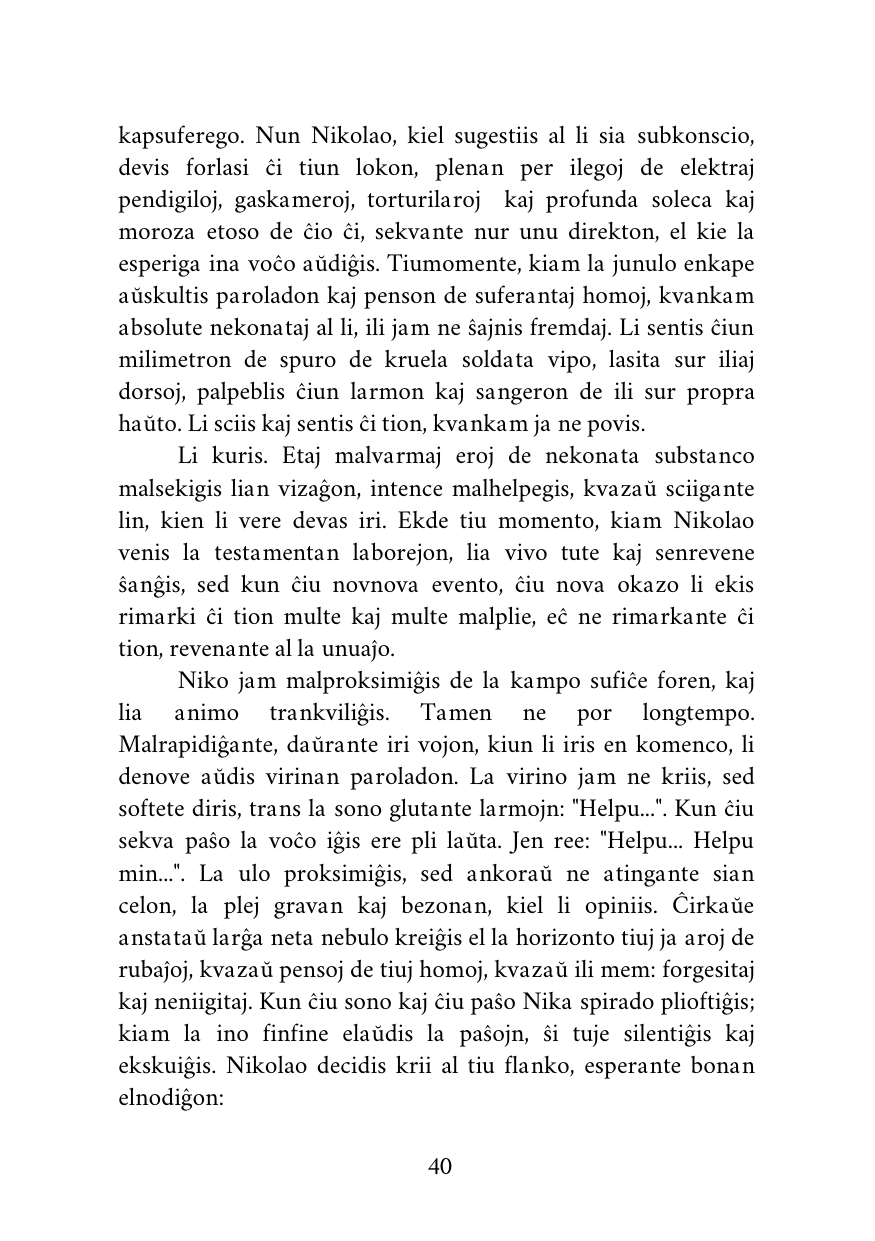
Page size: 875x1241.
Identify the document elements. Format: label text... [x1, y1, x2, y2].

text kapsuferego. Nun Nikolao, kiel sugestiis al li sia subkonscio, devis forlasi ĉi tiun lokon, plenan per ilegoj de elektraj pendigiloj, gaskameroj, torturilaroj kaj profunda soleca kaj moroza etoso de ĉio ĉi, sekvante nur unu direkton, el kie la esperiga ina voĉo aŭdiĝis. Tiumomente, kiam la junulo enkape aŭskultis paroladon kaj penson de suferantaj homoj, kvankam absolute nekonataj al li, ili jam ne ŝajnis fremdaj. Li sentis ĉiun milimetron de spuro de kruela soldata vipo, lasita sur iliaj dorsoj, palpeblis ĉiun larmon kaj sangeron de ili sur propra haŭto. Li sciis kaj sentis ĉi tion, kvankam ja ne povis. [118, 118, 756, 439]
text Niko jam malproksimiĝis de la kampo sufiĉe foren, kaj lia animo trankviliĝis. Tamen ne por longtempo. Malrapidiĝante, daŭrante iri vojon, kiun li iris en komenco, li denove aŭdis virinan paroladon. La virino jam ne kriis, sed softete diris, trans la sono glutante larmojn: "Helpu...". Kun ĉiu sekva paŝo la voĉo iĝis ere pli laŭta. Jen ree: "Helpu... Helpu min...". La ulo proksimiĝis, sed ankoraŭ ne atingante sian celon, la plej gravan kaj bezonan, kiel li opiniis. Ĉirkaŭe anstataŭ larĝa neta nebulo kreiĝis el la horizonto tiuj ja aroj de rubaĵoj, kvazaŭ pensoj de tiuj homoj, kvazaŭ ili mem: forgesitaj kaj neniigitaj. Kun ĉiu sono kaj ĉiu paŝo Nika spirado plioftiĝis; kiam la ino finfine elaŭdis la paŝojn, ŝi tuje silentiĝis kaj ekskuiĝis. Nikolao decidis krii al tiu flanko, esperante bonan elnodiĝon: [118, 663, 756, 1113]
text Li kuris. Etaj malvarmaj eroj de nekonata substanco malsekigis lian vizaĝon, intence malhelpegis, kvazaŭ sciigante lin, kien li vere devas iri. Ekde tiu momento, kiam Nikolao venis la testamentan laborejon, lia vivo tute kaj senrevene ŝanĝis, sed kun ĉiu novnova evento, ĉiu nova okazo li ekis rimarki ĉi tion multe kaj multe malplie, eĉ ne rimarkante ĉi tion, revenante al la unuaĵo. [118, 439, 756, 663]
